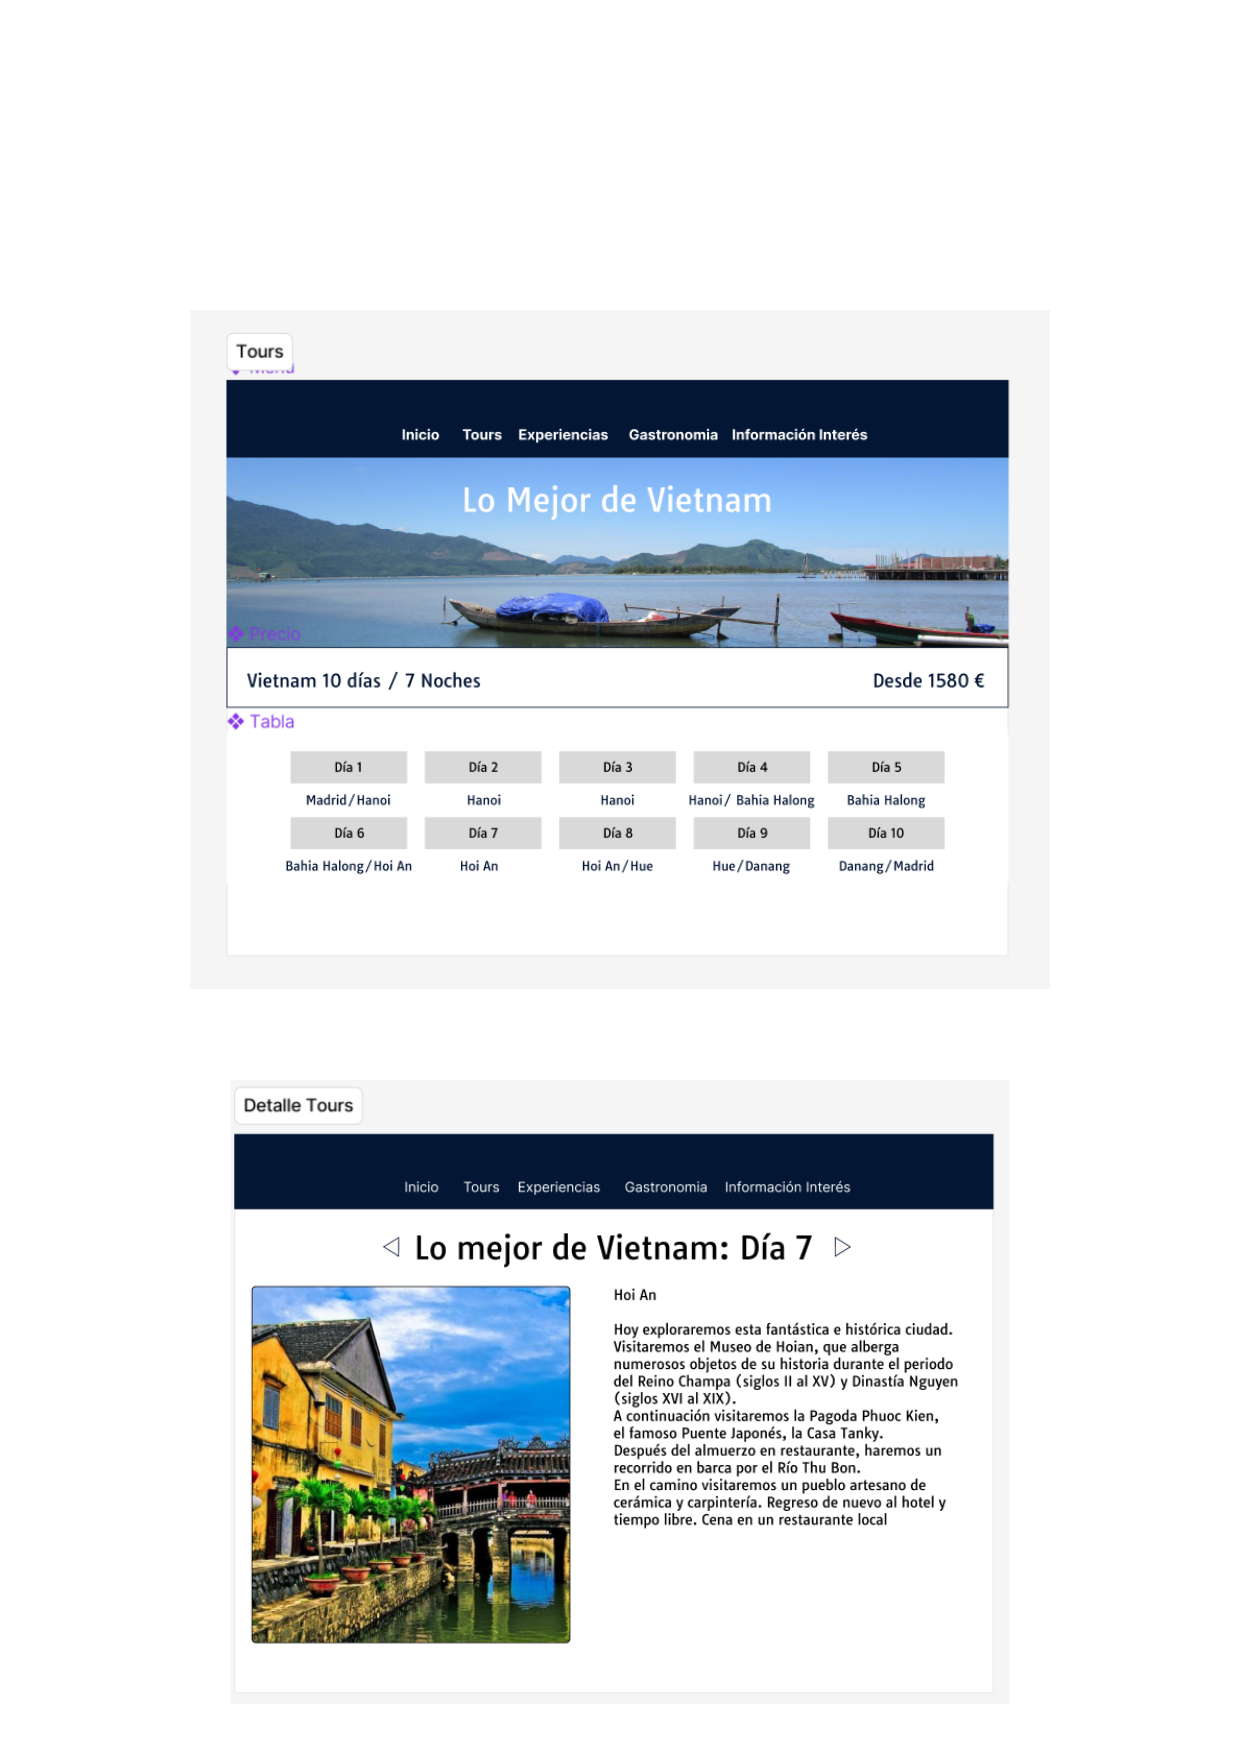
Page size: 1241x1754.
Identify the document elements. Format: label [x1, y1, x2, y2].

picture [190, 310, 1050, 989]
picture [230, 1080, 1010, 1704]
